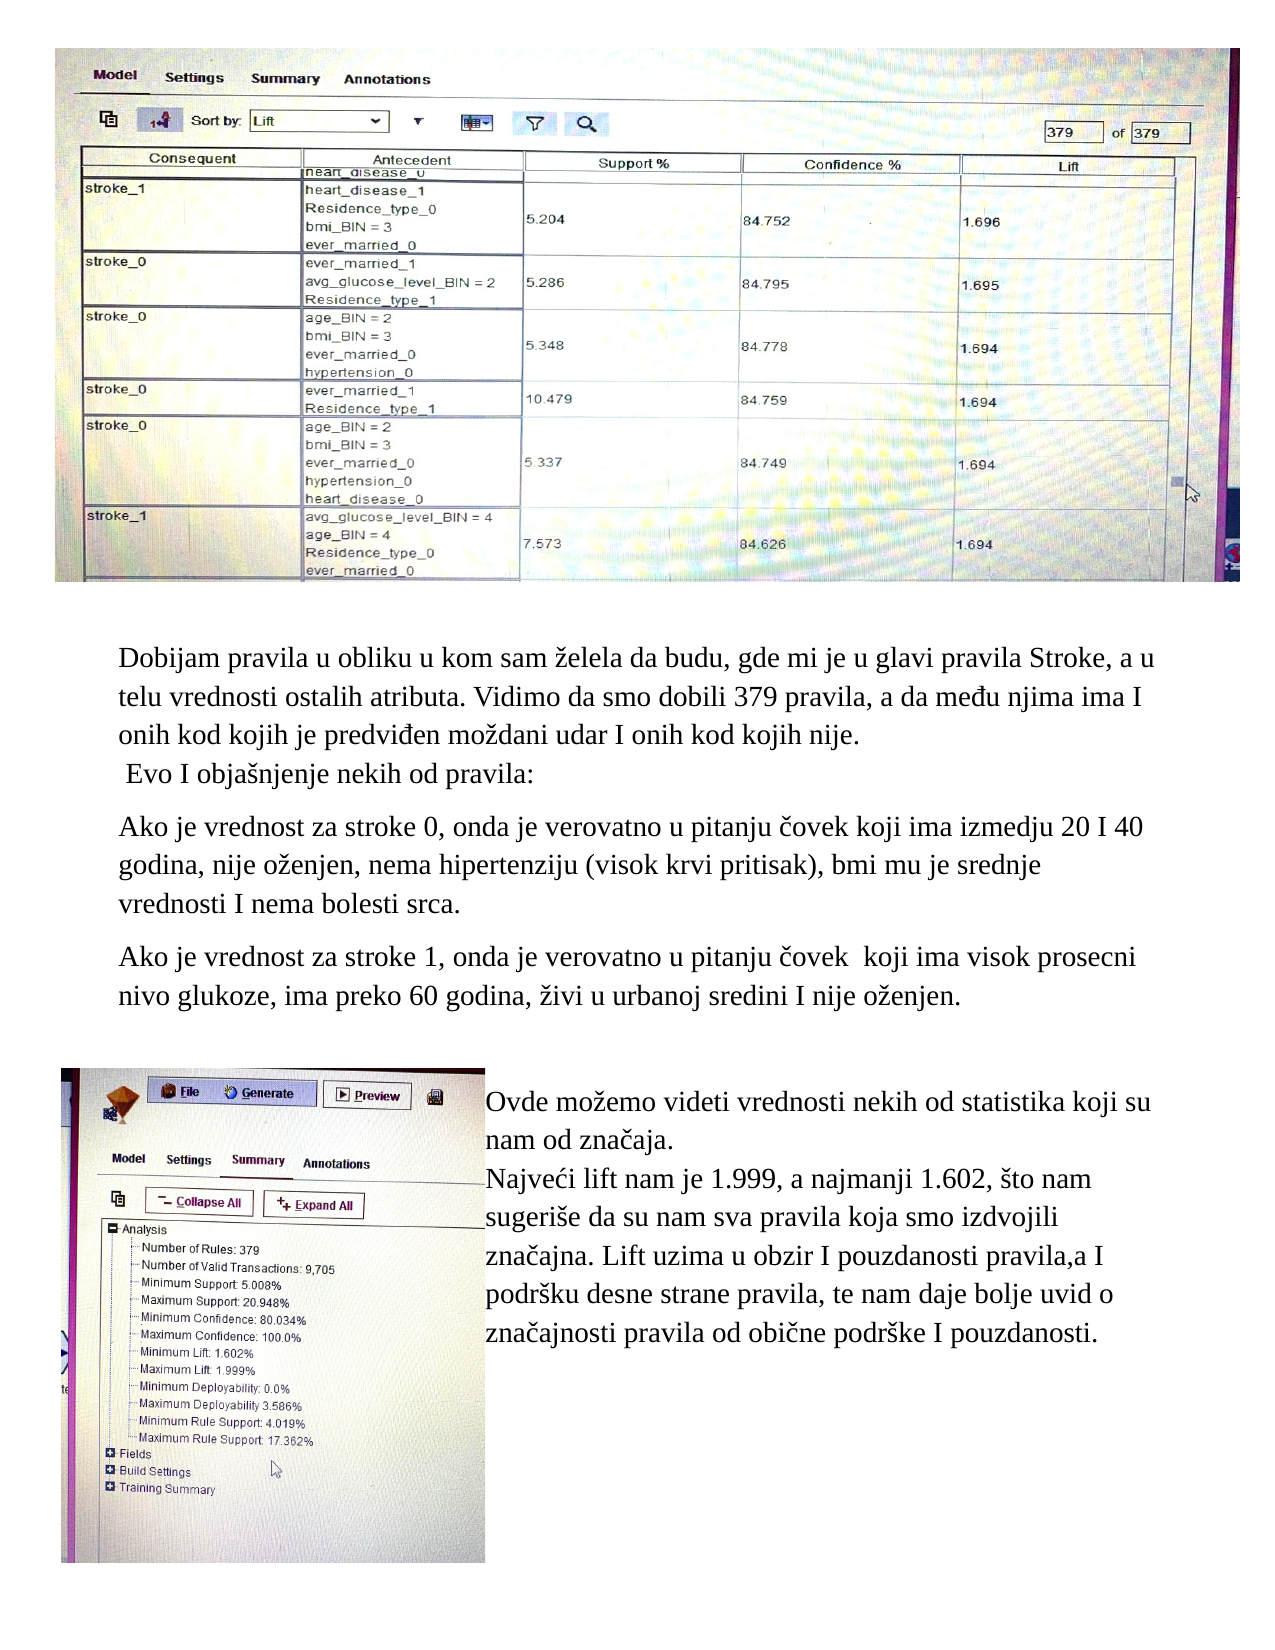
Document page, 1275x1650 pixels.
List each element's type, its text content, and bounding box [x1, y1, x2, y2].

text Ako je vrednost za stroke 0, onda je verovatno u pitanju čovek koji ima izmedju 20 I 40 godina, nije oženjen, nema hipertenziju (visok krvi pritisak), bmi mu je srednje vrednosti I nema bolesti srca. [118, 809, 1157, 919]
text Dobijam pravila u obliku u kom sam želela da budu, gde mi je u glavi pravila Stroke, a u telu vrednosti ostalih atributa. Vidimo da smo dobili 379 pravila, a da među njima ima I onih kod kojih je predviđen moždani udar I onih kod kojih nije. Evo I objašnjenje nekih od pravila: [118, 640, 1157, 789]
picture [61, 1068, 486, 1563]
text Ovde možemo videti vrednosti nekih od statistika koji su nam od značaja. Najveći lift nam je 1.999, a najmanji 1.602, što nam sugeriše da su nam sva pravila koja smo izdvojili značajna. Lift uzima u obzir I pouzdanosti pravila,a I podršku desne strane pravila, te nam daje bolje uvid o značajnosti pravila od obične podrške I pouzdanosti. [486, 1084, 1157, 1349]
picture [54, 48, 1240, 582]
text Ako je vrednost za stroke 1, onda je verovatno u pitanju čovek koji ima visok prosecni nivo glukoze, ima preko 60 godina, živi u urbanoj sredini I nije oženjen. [118, 939, 1157, 1011]
